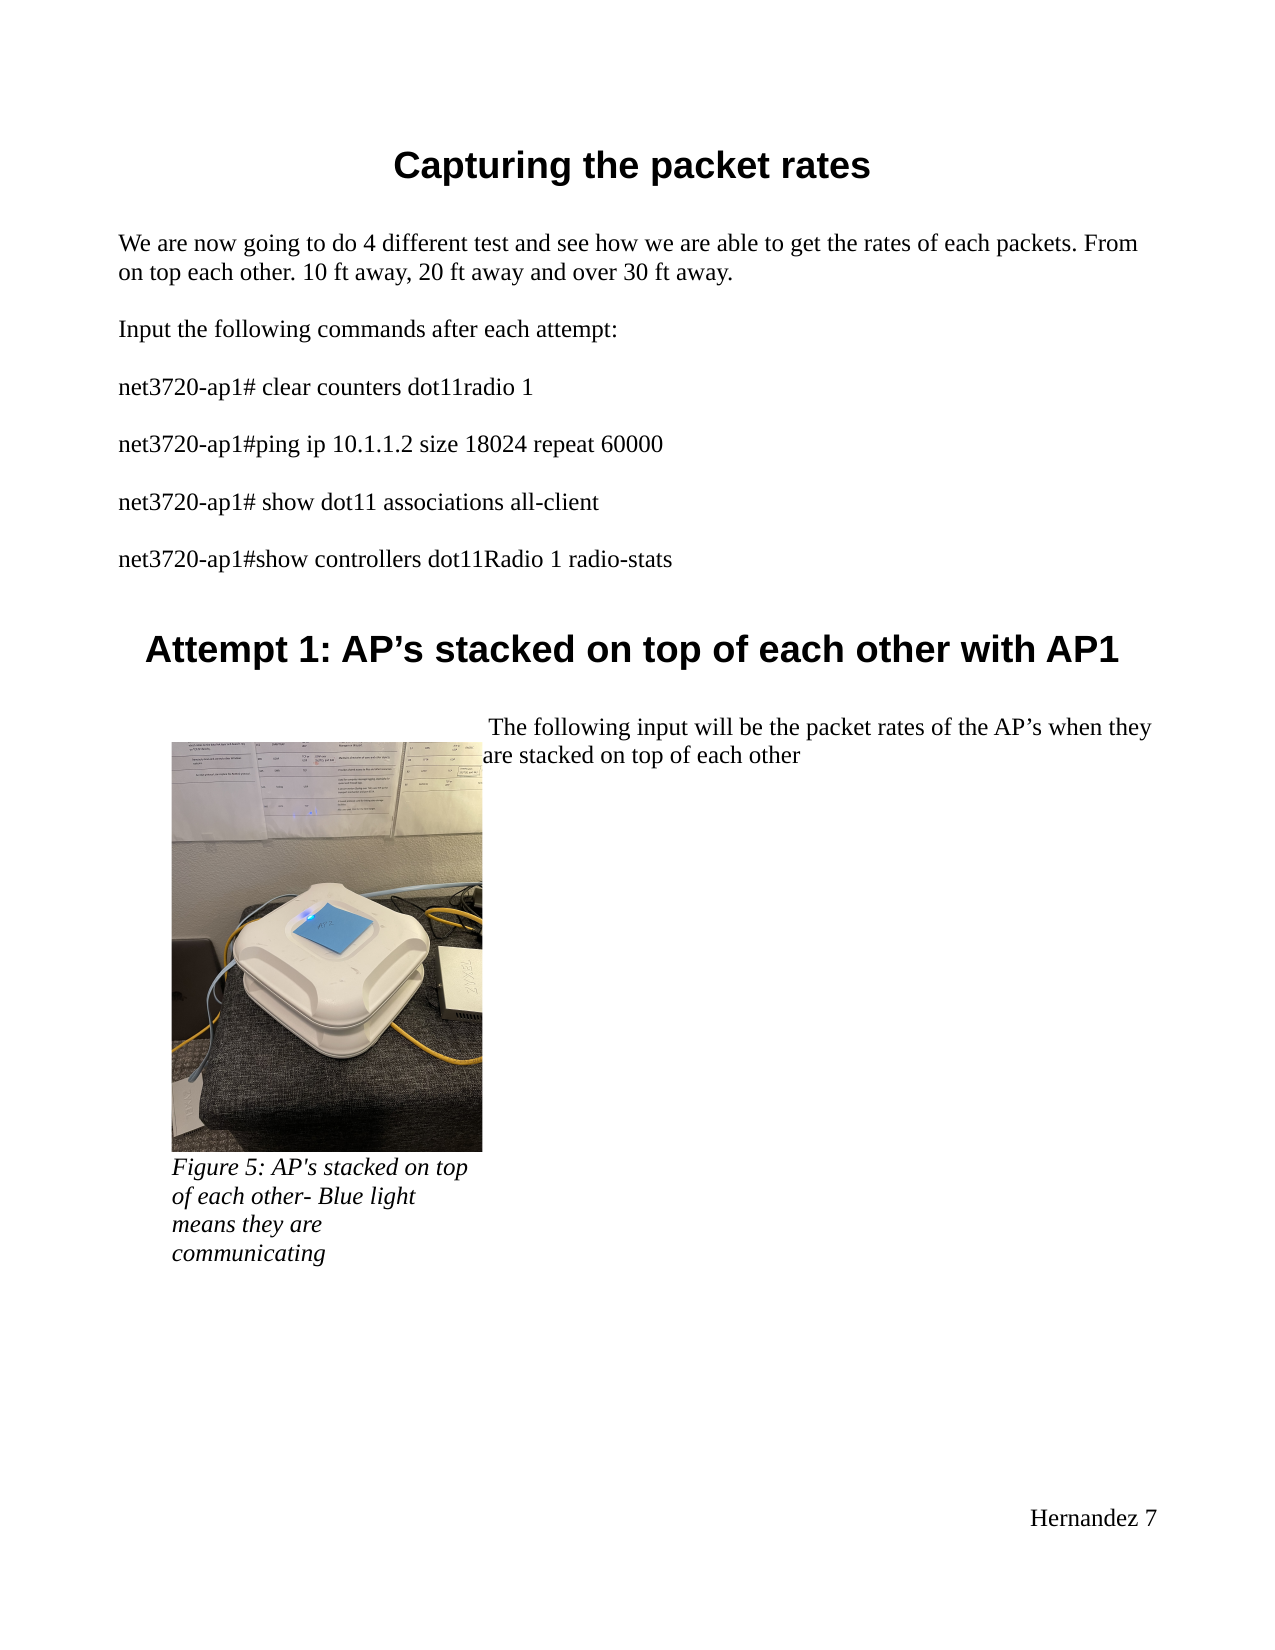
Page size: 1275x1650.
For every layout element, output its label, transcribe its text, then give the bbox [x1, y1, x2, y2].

text The following input will be the packet rates of the AP’s when they are stacked on top of each other [118, 712, 1157, 769]
text net3720-ap1# show dot11 associations all-client [118, 487, 1157, 516]
text net3720-ap1#ping ip 10.1.1.2 size 18024 repeat 60000 [118, 429, 1157, 458]
text Figure 5: AP's stacked on top of each other- Blue light means they are communicating [172, 1152, 482, 1267]
text net3720-ap1#show controllers dot11Radio 1 radio-stats [118, 544, 1157, 573]
text net3720-ap1# clear counters dot11radio 1 [118, 372, 1157, 401]
subtitle Capturing the packet rates [118, 143, 1157, 187]
text Input the following commands after each attempt: [118, 314, 1157, 343]
subtitle Attempt 1: AP’s stacked on top of each other with AP1 [118, 627, 1157, 670]
picture [171, 742, 483, 1152]
text We are now going to do 4 different test and see how we are able to get the rates of each packets. From on top each other. 10 ft away, 20 ft away and over 30 ft away. [118, 228, 1157, 286]
